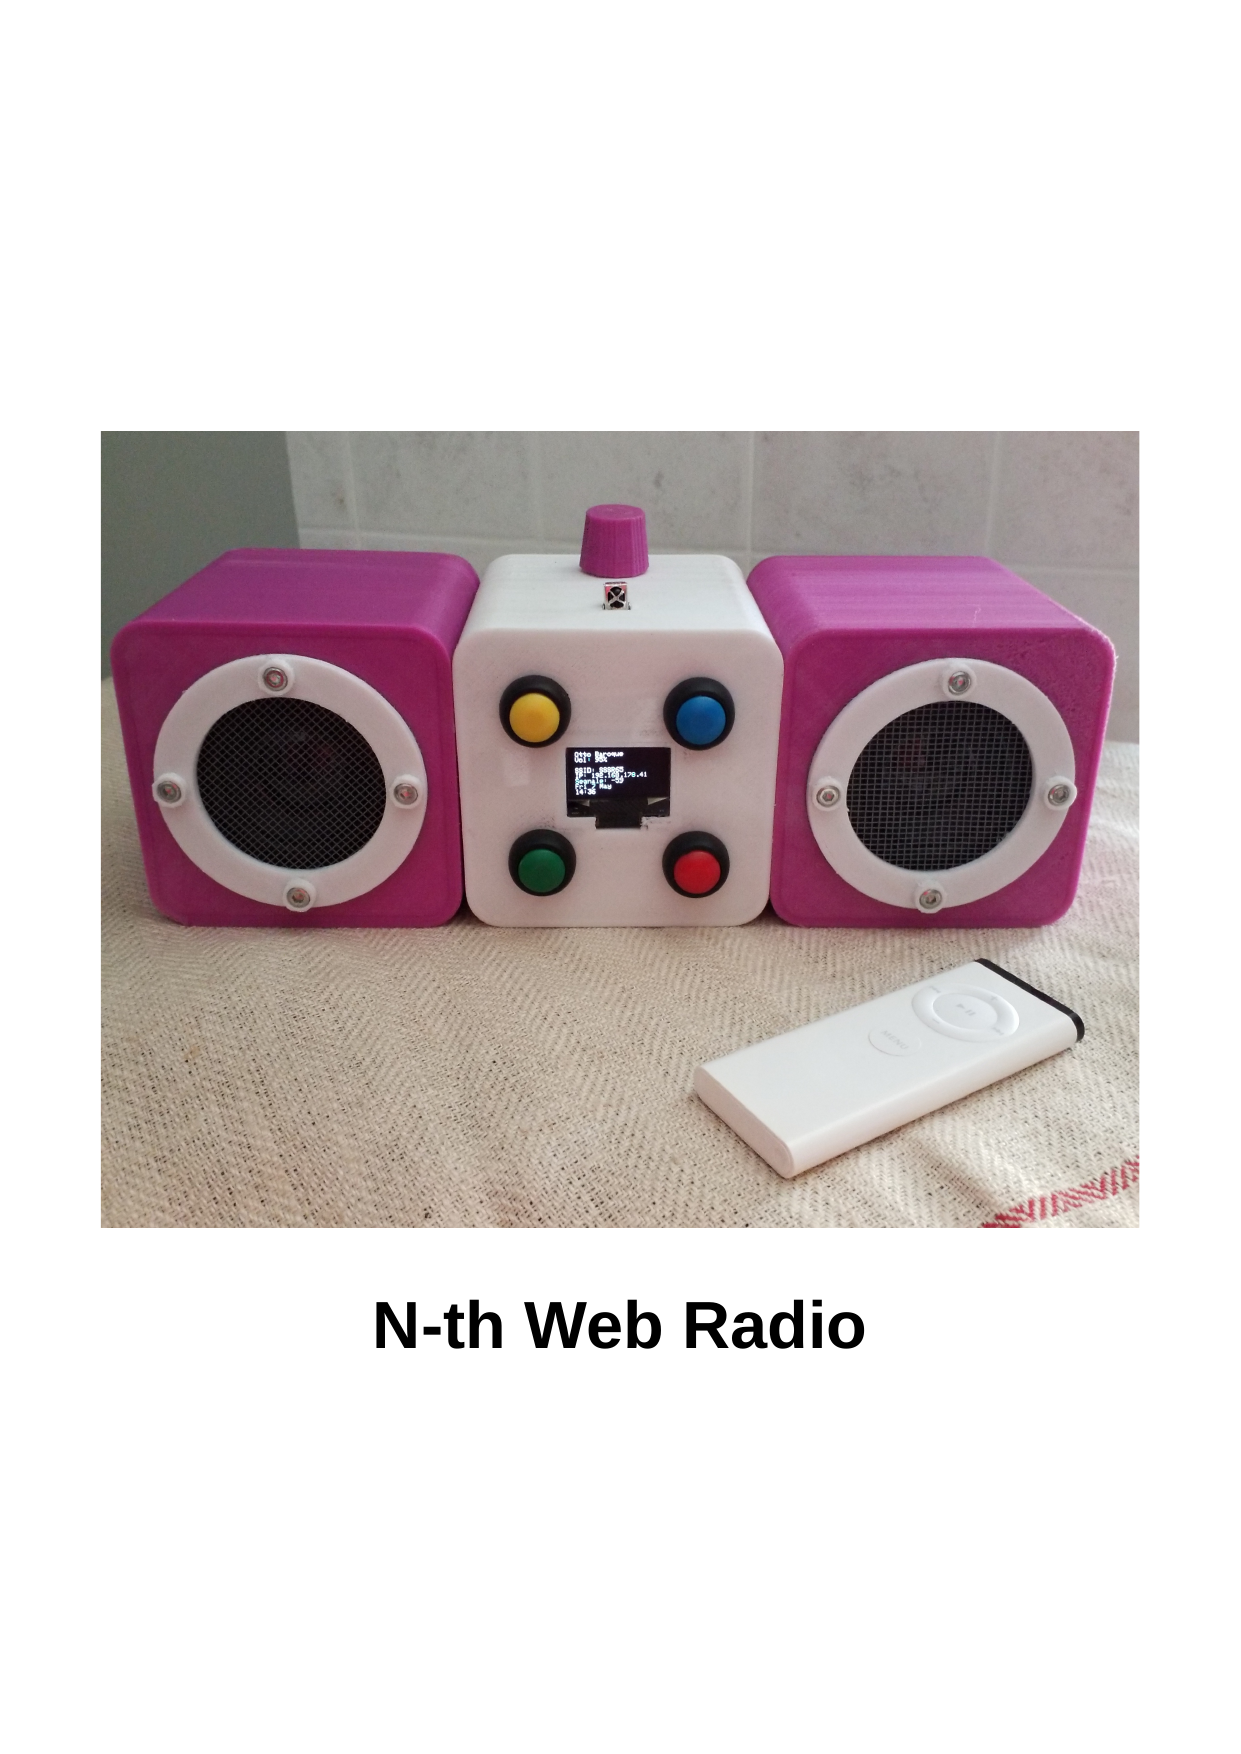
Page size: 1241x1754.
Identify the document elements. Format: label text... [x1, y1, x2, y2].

title N-th Web Radio [118, 1228, 1122, 1363]
picture [100, 431, 1140, 1228]
